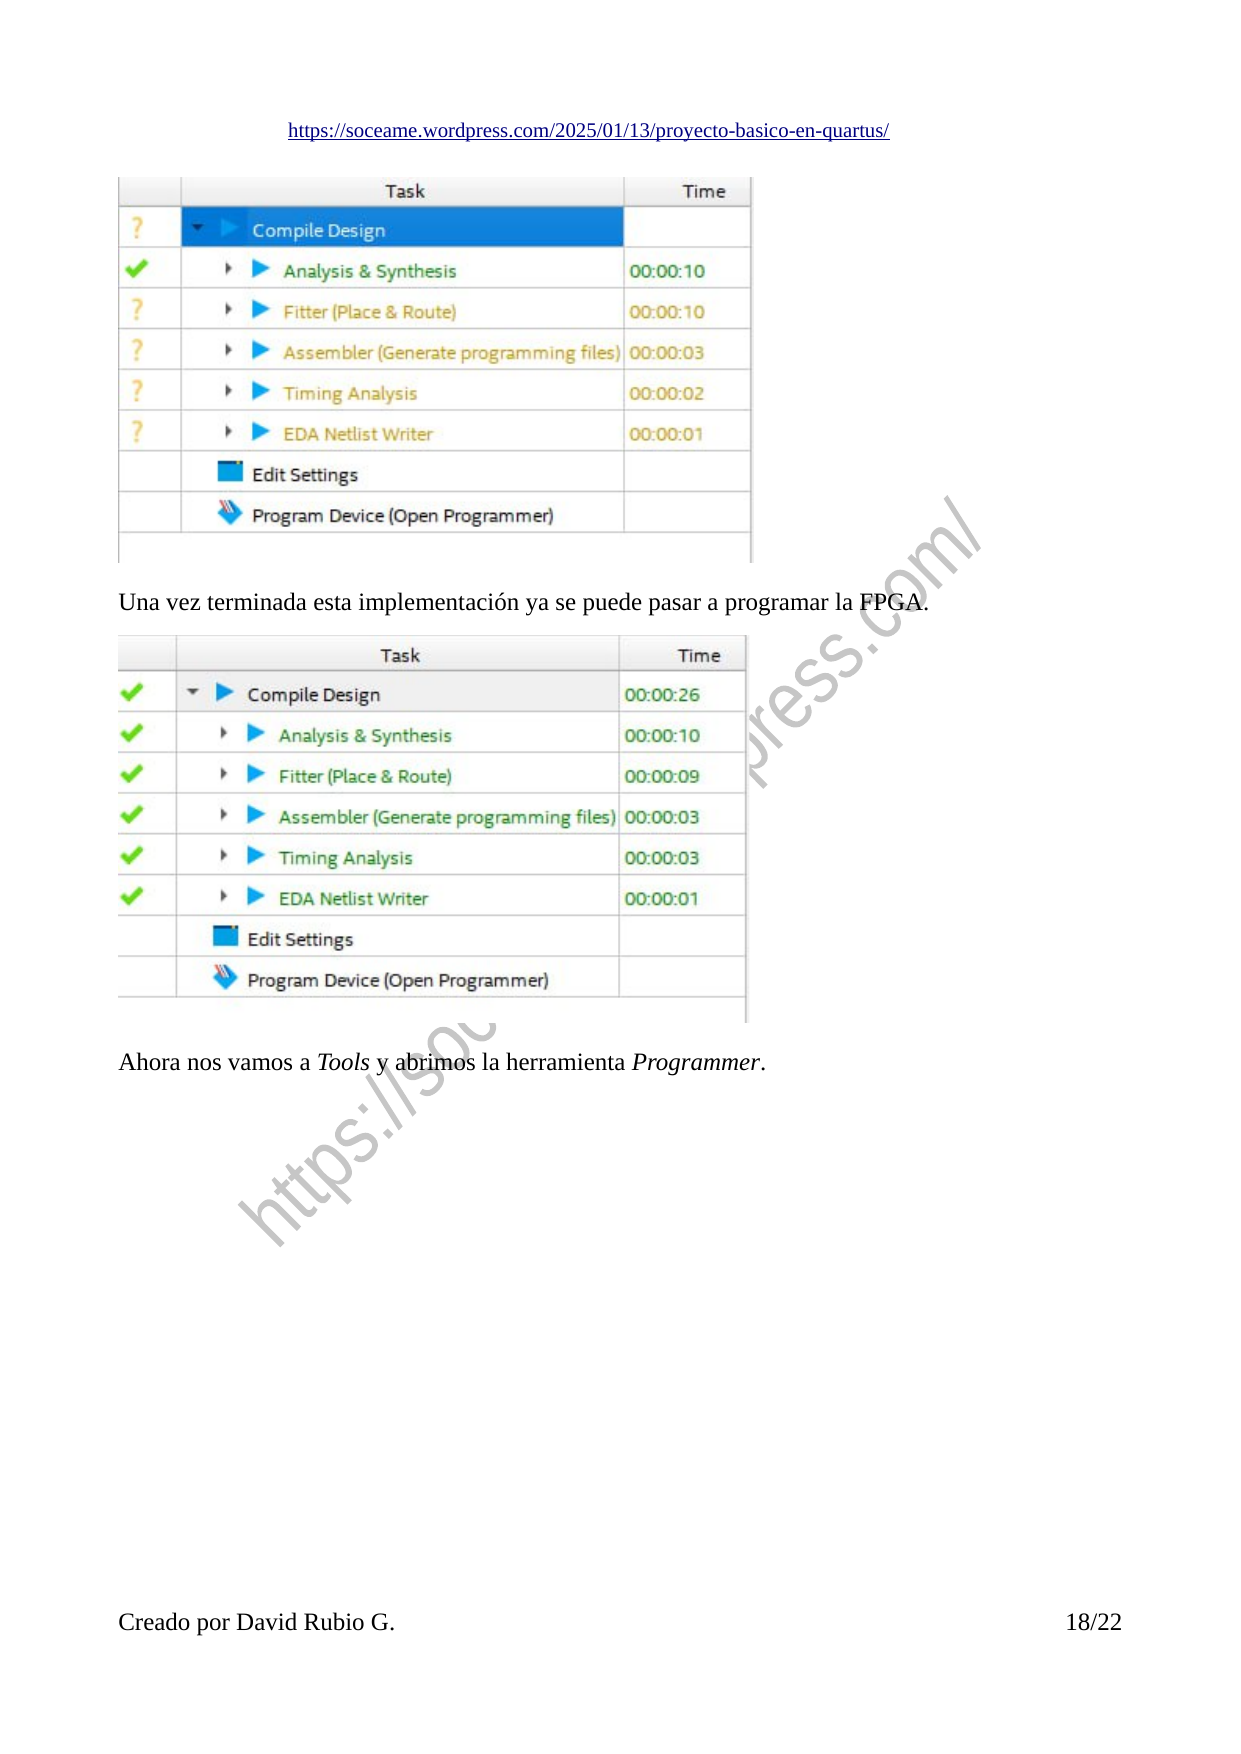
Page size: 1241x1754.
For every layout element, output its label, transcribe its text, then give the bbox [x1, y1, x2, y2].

text Una vez terminada esta implementación ya se puede pasar a programar la FPGA. [118, 587, 1122, 616]
picture [118, 635, 750, 1023]
picture [118, 177, 754, 563]
text Ahora nos vamos a Tools y abrimos la herramienta Programmer. [118, 1047, 435, 1075]
text Ahora nos vamos a Tools y abrimos la herramienta Programmer. [441, 1047, 1122, 1075]
